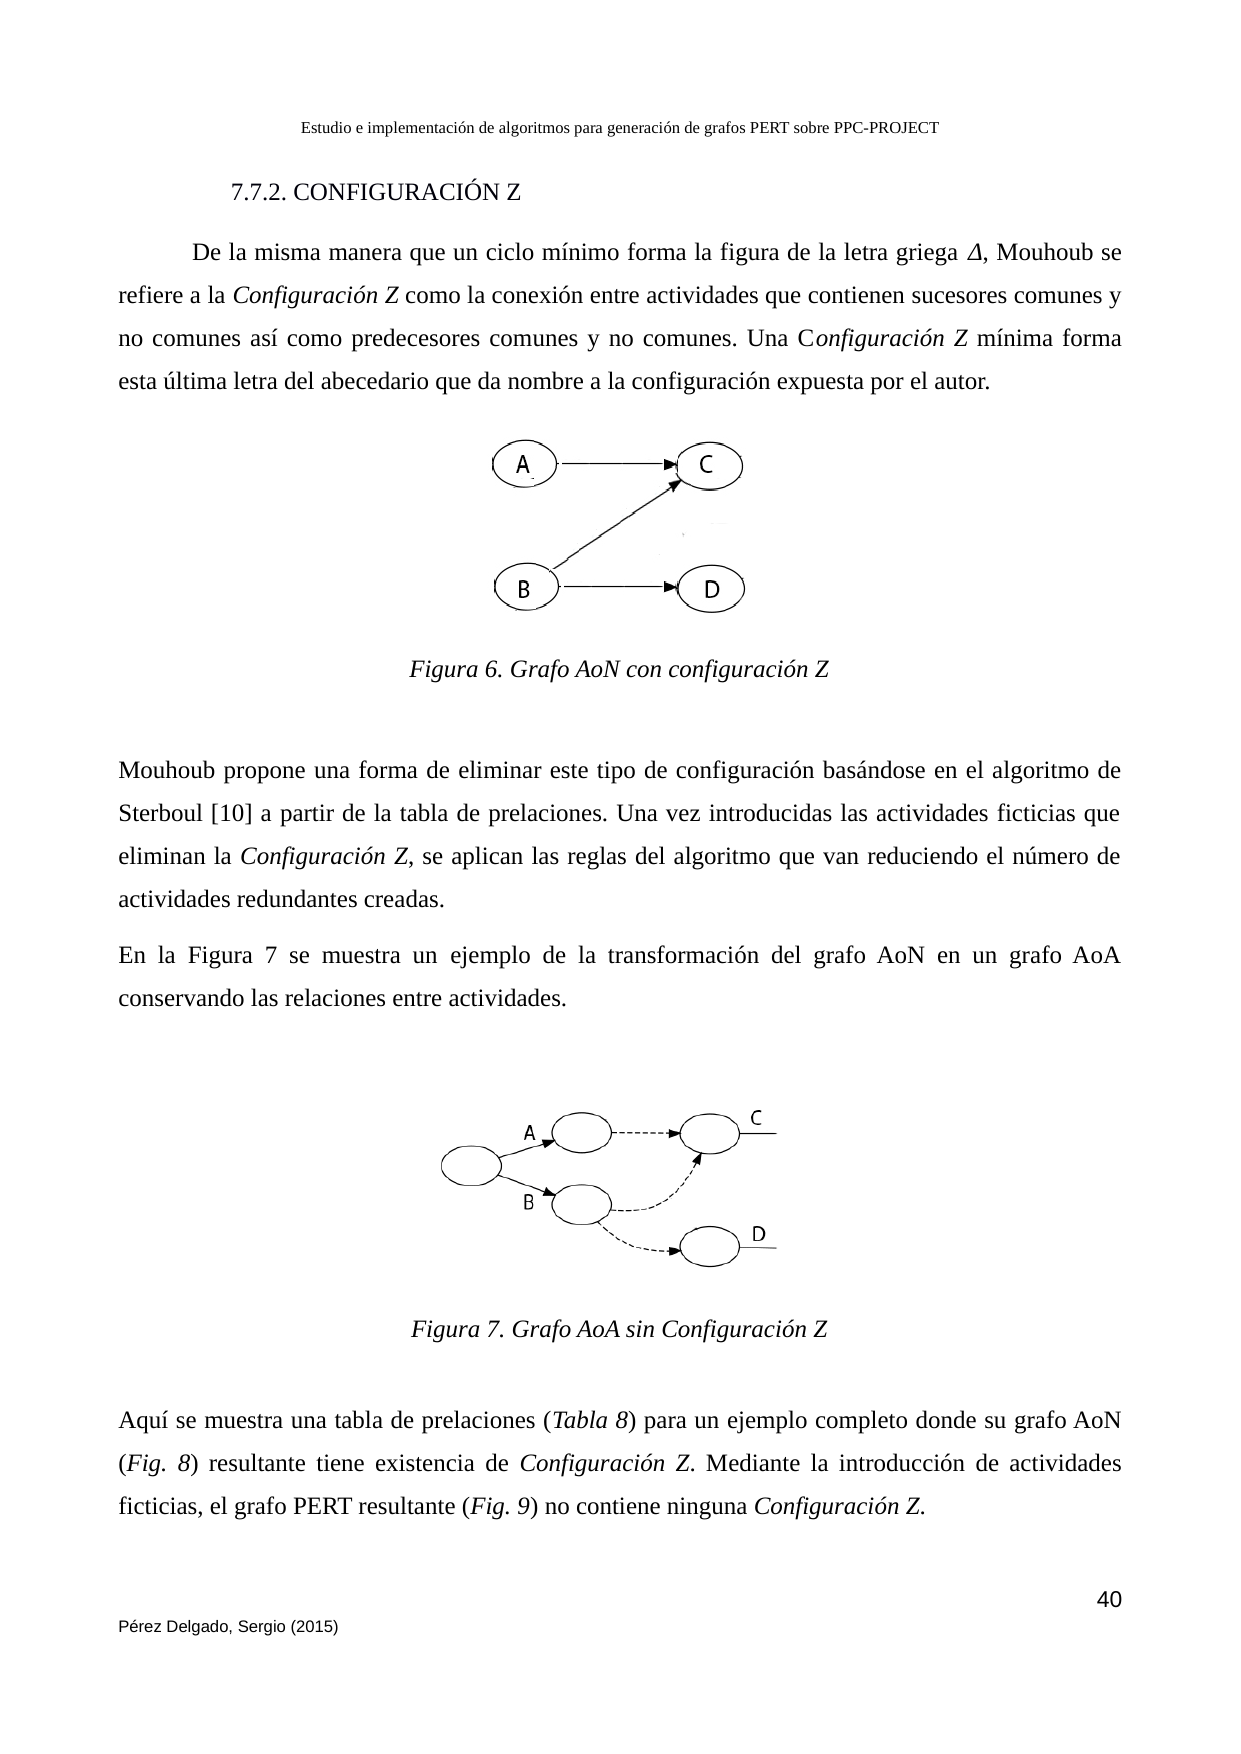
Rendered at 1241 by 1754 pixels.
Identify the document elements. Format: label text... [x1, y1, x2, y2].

text En la Figura 7 se muestra un ejemplo de la transformación del grafo AoN en un grafo AoA conservando las relaciones entre actividades. [118, 940, 1122, 1012]
picture [426, 1094, 814, 1289]
picture [463, 422, 778, 629]
text Mouhoub propone una forma de eliminar este tipo de configuración basándose en el algoritmo de Sterboul [10] a partir de la tabla de prelaciones. Una vez introducidas las actividades ficticias que eliminan la Configuración Z, se aplican las reglas del algoritmo que van reduciendo el número de actividades redundantes creadas. [118, 755, 1122, 913]
subtitle 7.7.2. CONFIGURACIÓN Z [156, 177, 1122, 206]
text Aquí se muestra una tabla de prelaciones (Tabla 8) para un ejemplo completo donde su grafo AoN (Fig. 8) resultante tiene existencia de Configuración Z. Mediante la introducción de actividades ficticias, el grafo PERT resultante (Fig. 9) no contiene ninguna Configuración Z. [118, 1405, 1122, 1520]
text Figura 7. Grafo AoA sin Configuración Z [118, 1314, 1122, 1342]
text De la misma manera que un ciclo mínimo forma la figura de la letra griega Δ, Mouhoub se refiere a la Configuración Z como la conexión entre actividades que contienen sucesores comunes y no comunes así como predecesores comunes y no comunes. Una Configuración Z mínima forma esta última letra del abecedario que da nombre a la configuración expuesta por el autor. [118, 237, 1122, 395]
text Figura 6. Grafo AoN con configuración Z [118, 654, 1122, 683]
